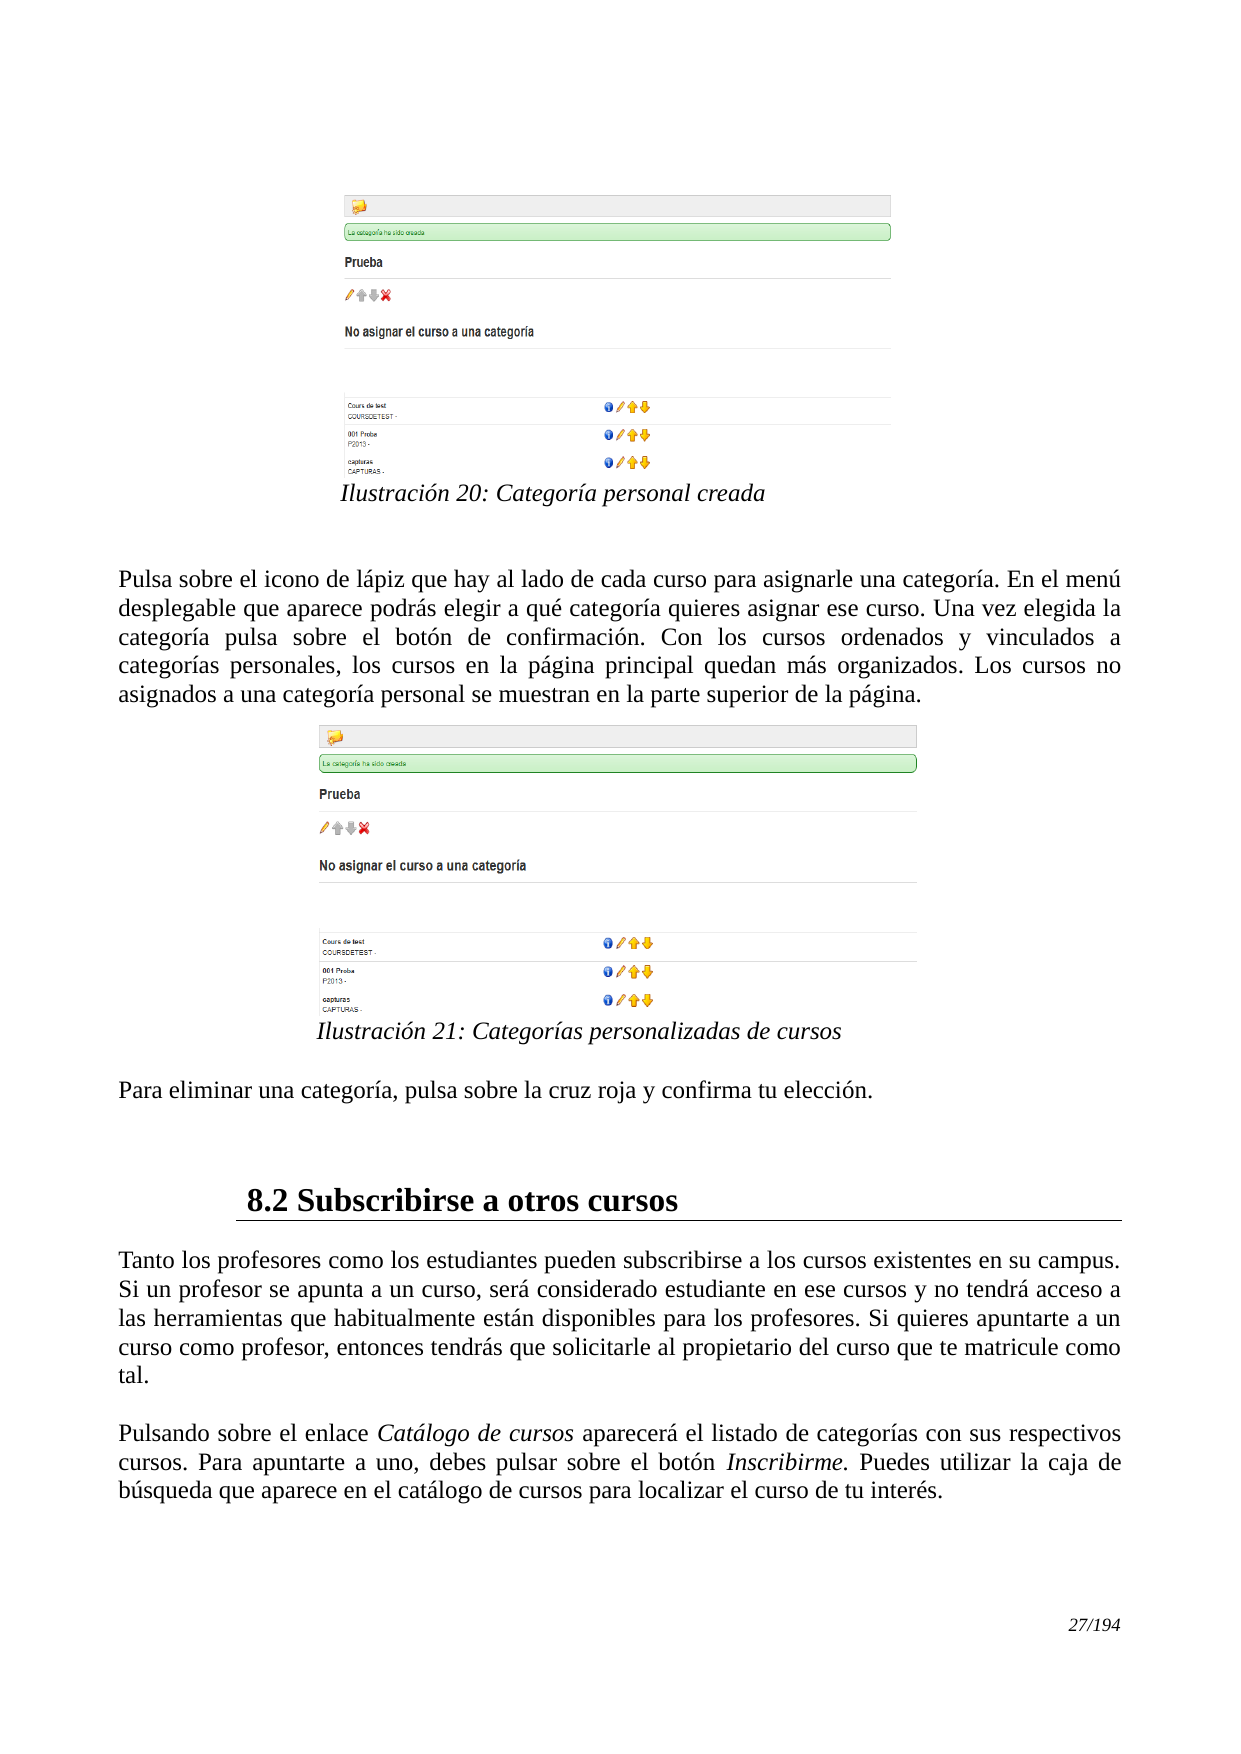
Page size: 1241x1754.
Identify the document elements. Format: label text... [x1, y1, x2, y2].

text Pulsa sobre el icono de lápiz que hay al lado de cada curso para asignarle una categoría. En el menú desplegable que aparece podrás elegir a qué categoría quieres asignar ese curso. Una vez elegida la categoría pulsa sobre el botón de confirmación. Con los cursos ordenados y vinculados a categorías personales, los cursos en la página principal quedan más organizados. Los cursos no asignados a una categoría personal se muestran en la parte superior de la página. [118, 564, 1122, 708]
text Pulsando sobre el enlace Catálogo de cursos aparecerá el listado de categorías con sus respectivos cursos. Para apuntarte a uno, debes pulsar sobre el botón Inscribirme. Puedes utilizar la caja de búsqueda que aparece en el catálogo de cursos para localizar el curso de tu interés. [118, 1418, 1122, 1504]
picture [340, 192, 893, 478]
text Para eliminar una categoría, pulsa sobre la cruz roja y confirma tu elección. [118, 1075, 1122, 1103]
subtitle Subscribirse a otros cursos [236, 1180, 1122, 1220]
text Tanto los profesores como los estudiantes pueden subscribirse a los cursos existentes en su campus. Si un profesor se apunta a un curso, será considerado estudiante en ese cursos y no tendrá acceso a las herramientas que habitualmente están disponibles para los profesores. Si quieres apuntarte a un curso como profesor, entonces tendrás que solicitarle al propietario del curso que te matricule como tal. [118, 1245, 1122, 1389]
text Ilustración 20: Categoría personal creada [340, 193, 927, 507]
text Ilustración 21: Categorías personalizadas de cursos [316, 1016, 917, 1044]
picture [314, 722, 919, 1016]
